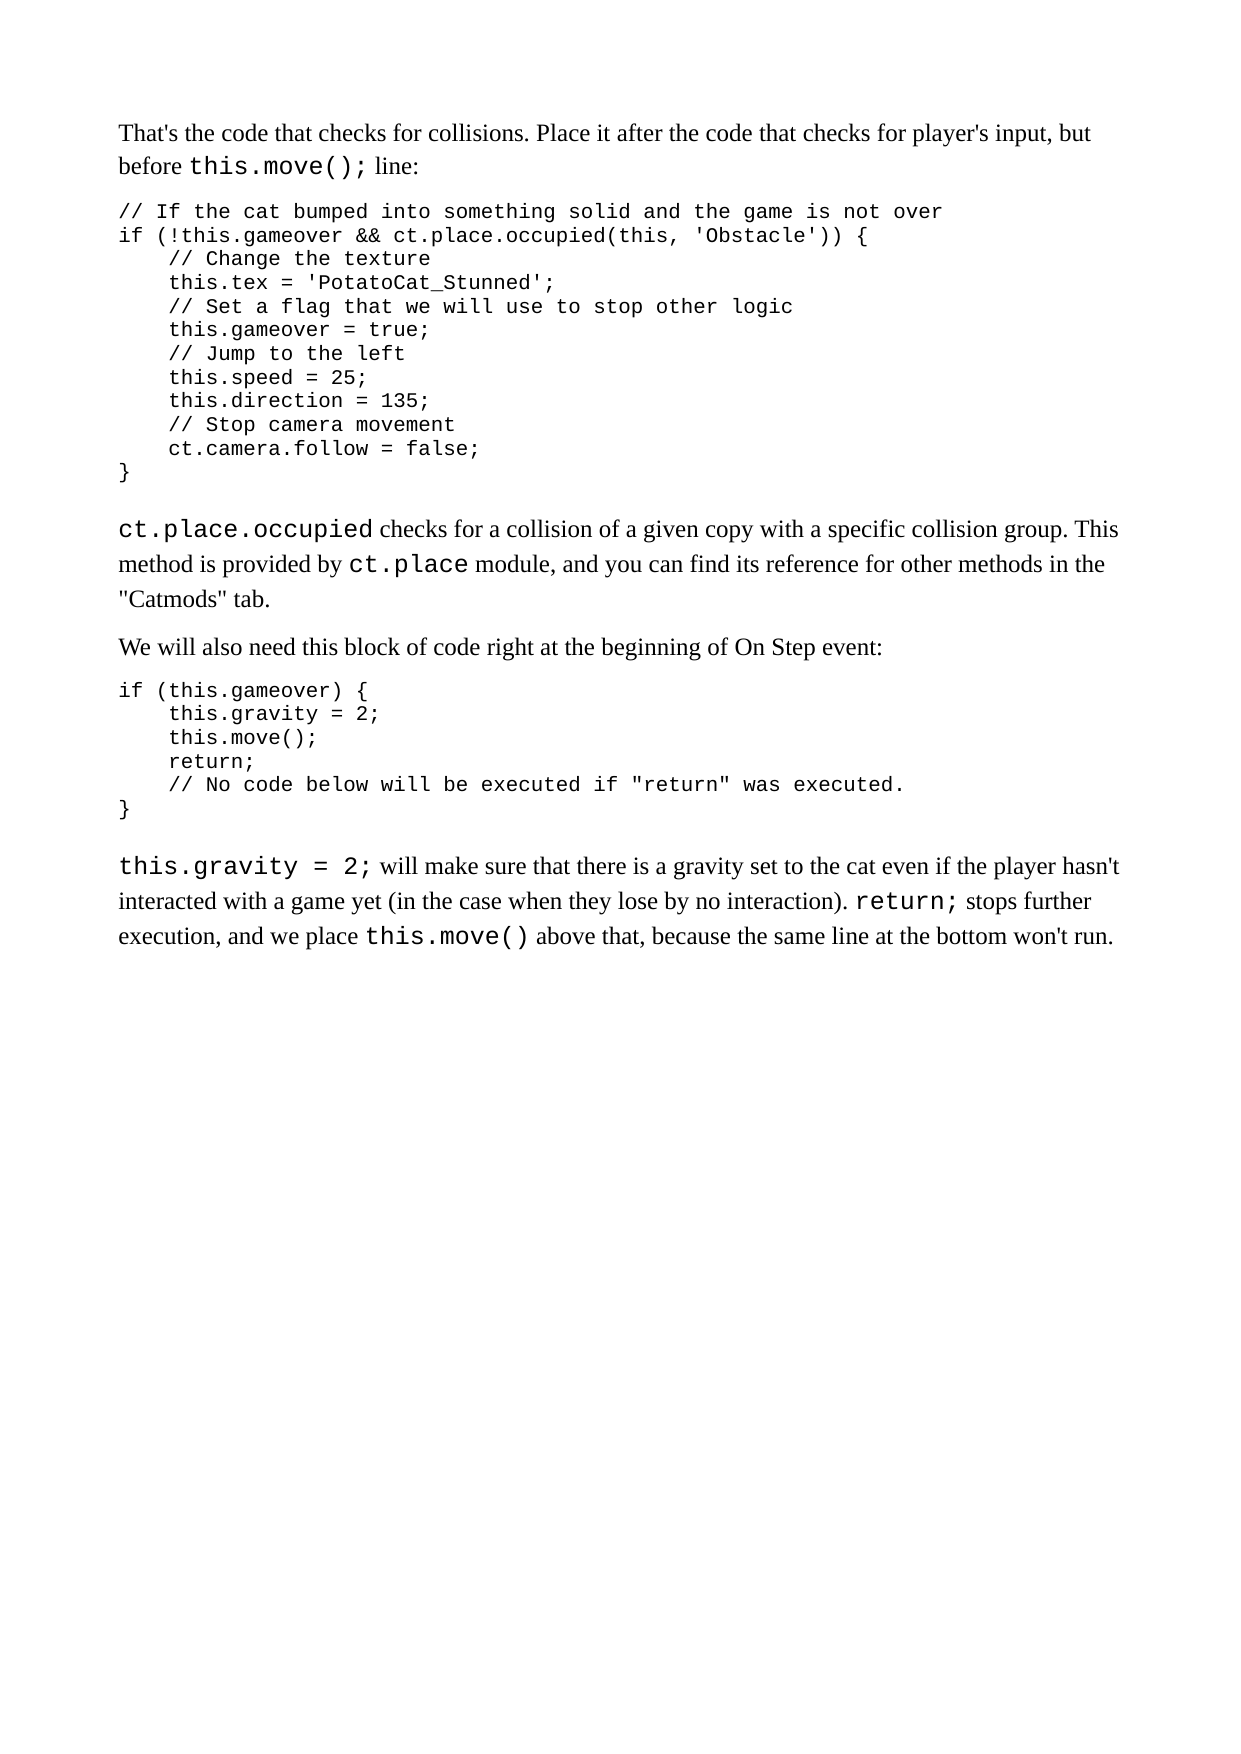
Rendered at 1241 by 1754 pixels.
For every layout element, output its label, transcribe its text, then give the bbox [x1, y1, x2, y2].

text // Jump to the left [118, 343, 1122, 367]
text this.direction = 135; [118, 390, 1122, 414]
text if (this.gameover) { [118, 680, 1122, 703]
text // No code below will be executed if "return" was executed. [118, 774, 1122, 798]
text // If the cat bumped into something solid and the game is not over [118, 201, 1122, 225]
text this.gameover = true; [118, 319, 1122, 343]
text // Set a flag that we will use to stop other logic [118, 296, 1122, 319]
text this.gravity = 2; will make sure that there is a gravity set to the cat even if the player hasn't interacted with a game yet (in the case when they lose by no interaction). return; stops further execution, and we place this.move() above that, because the same line at the bottom won't run. [118, 851, 1122, 952]
text return; [118, 751, 1122, 774]
text // Change the texture [118, 248, 1122, 272]
text ct.place.occupied checks for a collision of a given copy with a specific collision group. This method is provided by ct.place module, and you can find its reference for other methods in the "Catmods" tab. [118, 514, 1122, 613]
text this.speed = 25; [118, 367, 1122, 390]
text this.tex = 'PotatoCat_Stunned'; [118, 272, 1122, 296]
text } [118, 461, 1122, 485]
text We will also need this block of code right at the beginning of On Step event: [118, 632, 1122, 661]
text } [118, 798, 1122, 822]
text That's the code that checks for collisions. Place it after the code that checks for player's input, but before this.move(); line: [118, 118, 1122, 182]
text if (!this.gameover && ct.place.occupied(this, 'Obstacle')) { [118, 225, 1122, 248]
text this.gravity = 2; [118, 703, 1122, 727]
text // Stop camera movement [118, 414, 1122, 438]
text ct.camera.follow = false; [118, 438, 1122, 461]
text this.move(); [118, 727, 1122, 751]
